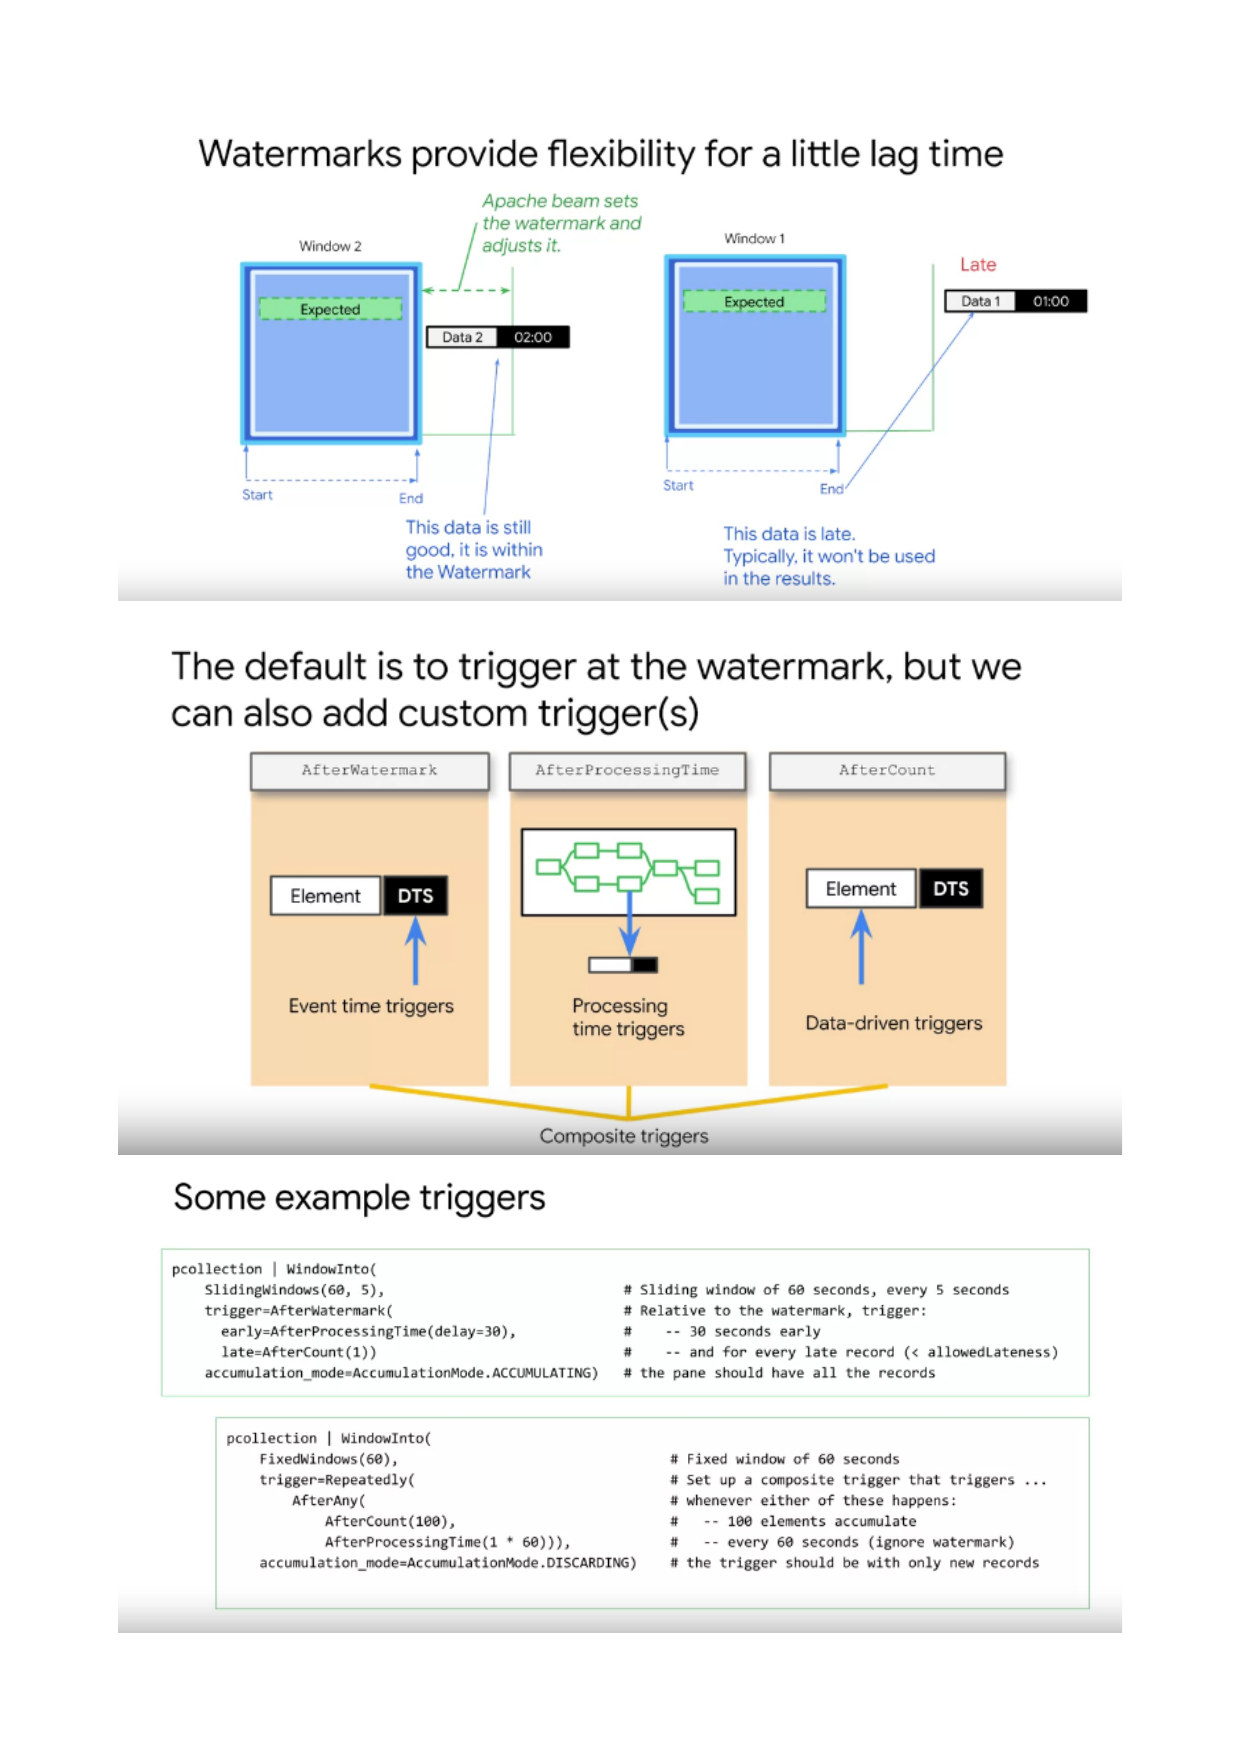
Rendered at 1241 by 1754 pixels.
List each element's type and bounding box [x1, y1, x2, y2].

picture [118, 118, 1123, 601]
picture [118, 628, 1123, 1155]
picture [118, 1167, 1123, 1633]
